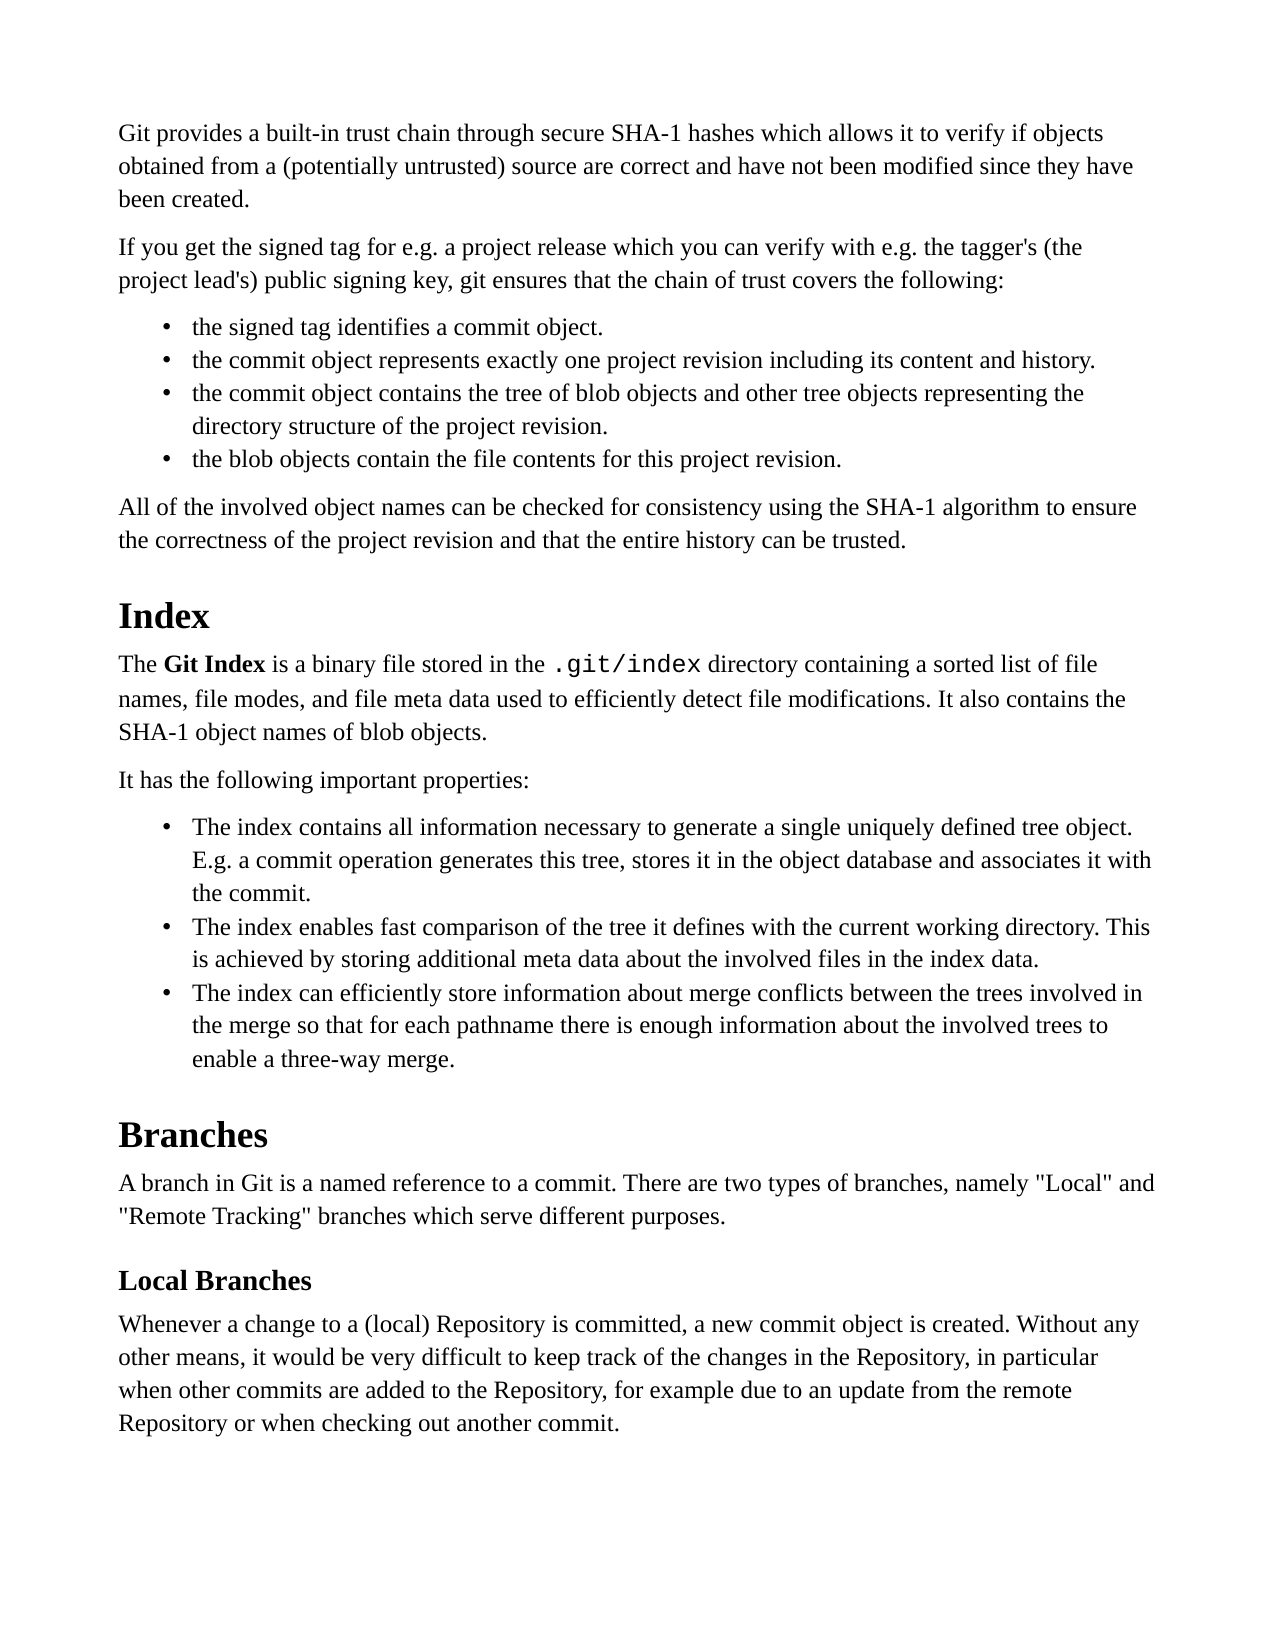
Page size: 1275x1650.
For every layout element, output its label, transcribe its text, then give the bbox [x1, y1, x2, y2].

list the commit object represents exactly one project revision including its content and history. [162, 345, 1157, 374]
text All of the involved object names can be checked for consistency using the SHA-1 algorithm to ensure the correctness of the project revision and that the entire history can be trusted. [118, 492, 1157, 554]
list The index can efficiently store information about merge conflicts between the trees involved in the merge so that for each pathname there is enough information about the involved trees to enable a three-way merge. [162, 978, 1157, 1072]
list the blob objects contain the file contents for this project revision. [162, 444, 1157, 473]
text The Git Index is a binary file stored in the .git/index directory containing a sorted list of file names, file modes, and file meta data used to efficiently detect file modifications. It also contains the SHA-1 object names of blob objects. [118, 649, 1157, 746]
list the commit object contains the tree of blob objects and other tree objects representing the directory structure of the project revision. [162, 378, 1157, 440]
list the signed tag identifies a commit object. [162, 312, 1157, 341]
list The index contains all information necessary to generate a single uniquely defined tree object. E.g. a commit operation generates this tree, stores it in the object database and associates it with the commit. [162, 812, 1157, 907]
subtitle Index [118, 593, 1157, 637]
text It has the following important properties: [118, 765, 1157, 794]
list The index enables fast comparison of the tree it defines with the current working directory. This is achieved by storing additional meta data about the involved files in the index data. [162, 912, 1157, 973]
text A branch in Git is a named reference to a commit. There are two types of branches, namely "Local" and "Remote Tracking" branches which serve different purposes. [118, 1168, 1157, 1229]
subtitle Local Branches [118, 1263, 1157, 1296]
text Git provides a built-in trust chain through secure SHA-1 hashes which allows it to verify if objects obtained from a (potentially untrusted) source are correct and have not been modified since they have been created. [118, 118, 1157, 213]
text Whenever a change to a (local) Repository is committed, a new commit object is created. Without any other means, it would be very difficult to keep track of the changes in the Repository, in particular when other commits are added to the Repository, for example due to an update from the remote Repository or when checking out another commit. [118, 1309, 1157, 1437]
subtitle Branches [118, 1112, 1157, 1155]
text If you get the signed tag for e.g. a project release which you can verify with e.g. the tagger's (the project lead's) public signing key, git ensures that the chain of trust covers the following: [118, 232, 1157, 293]
